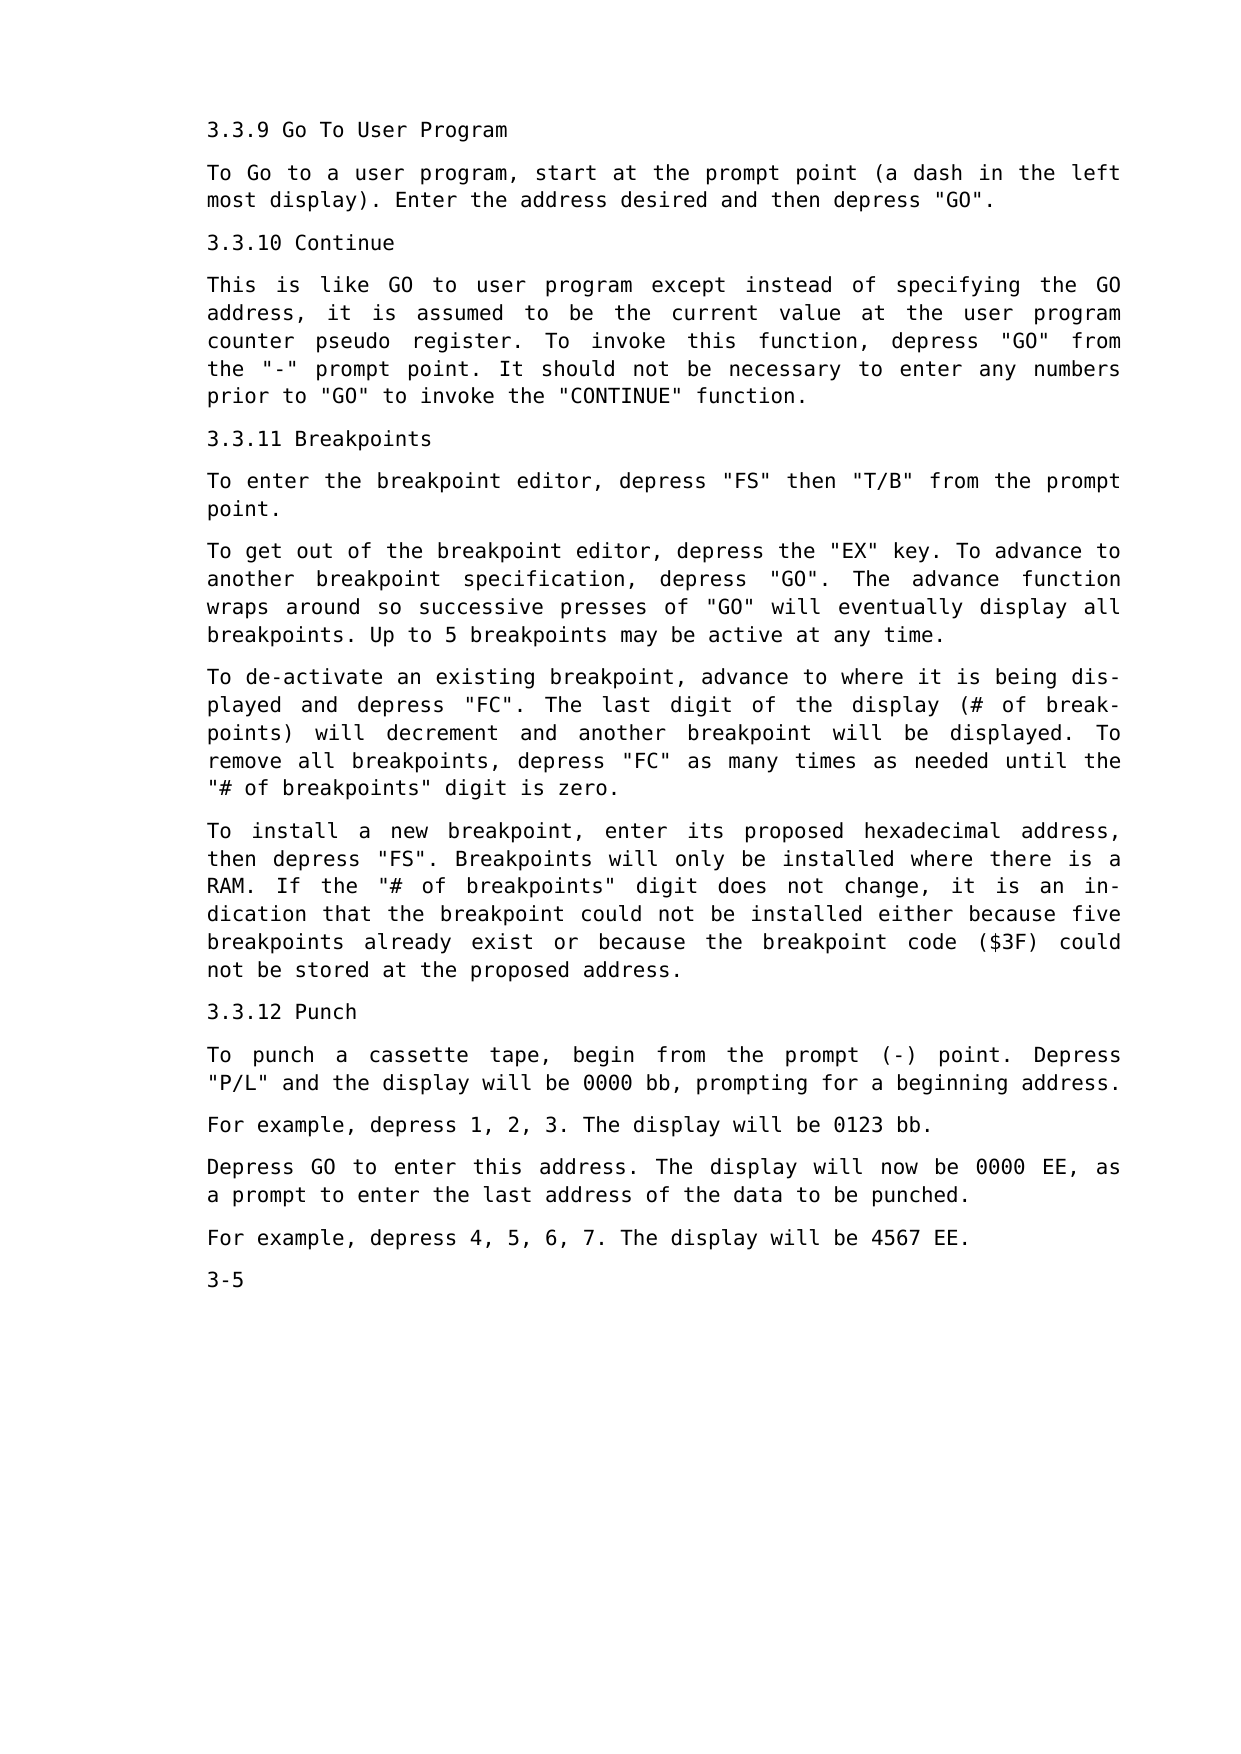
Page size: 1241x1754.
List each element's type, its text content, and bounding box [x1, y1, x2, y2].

text To install a new breakpoint, enter its proposed hexadecimal address, then depress "FS". Breakpoints will only be installed where there is a RAM. If the "# of breakpoints" digit does not change, it is an in- dication that the breakpoint could not be installed either because five breakpoints already exist or because the breakpoint code ($3F) could not be stored at the proposed address. [207, 819, 1122, 982]
text To Go to a user program, start at the prompt point (a dash in the left most display). Enter the address desired and then depress "GO". [207, 161, 1122, 213]
text To enter the breakpoint editor, depress "FS" then "T/B" from the prompt point. [207, 469, 1122, 521]
text To de-activate an existing breakpoint, advance to where it is being dis- played and depress "FC". The last digit of the display (# of break- points) will decrement and another breakpoint will be displayed. To remove all breakpoints, depress "FC" as many times as needed until the "# of breakpoints" digit is zero. [207, 665, 1122, 801]
text To punch a cassette tape, begin from the prompt (-) point. Depress "P/L" and the display will be 0000 bb, prompting for a beginning address. [207, 1043, 1122, 1095]
text For example, depress 4, 5, 6, 7. The display will be 4567 EE. [207, 1226, 1122, 1250]
text To get out of the breakpoint editor, depress the "EX" key. To advance to another breakpoint specification, depress "GO". The advance function wraps around so successive presses of "GO" will eventually display all breakpoints. Up to 5 breakpoints may be active at any time. [207, 539, 1122, 647]
text Depress GO to enter this address. The display will now be 0000 EE, as a prompt to enter the last address of the data to be punched. [207, 1155, 1122, 1207]
text For example, depress 1, 2, 3. The display will be 0123 bb. [207, 1113, 1122, 1137]
text 3-5 [207, 1268, 1122, 1292]
text 3.3.10 Continue [207, 231, 1122, 255]
text 3.3.11 Breakpoints [207, 427, 1122, 451]
text 3.3.12 Punch [207, 1000, 1122, 1024]
text 3.3.9 Go To User Program [207, 118, 1122, 142]
text This is like GO to user program except instead of specifying the GO address, it is assumed to be the current value at the user program counter pseudo register. To invoke this function, depress "GO" from the "-" prompt point. It should not be necessary to enter any numbers prior to "GO" to invoke the "CONTINUE" function. [207, 273, 1122, 409]
